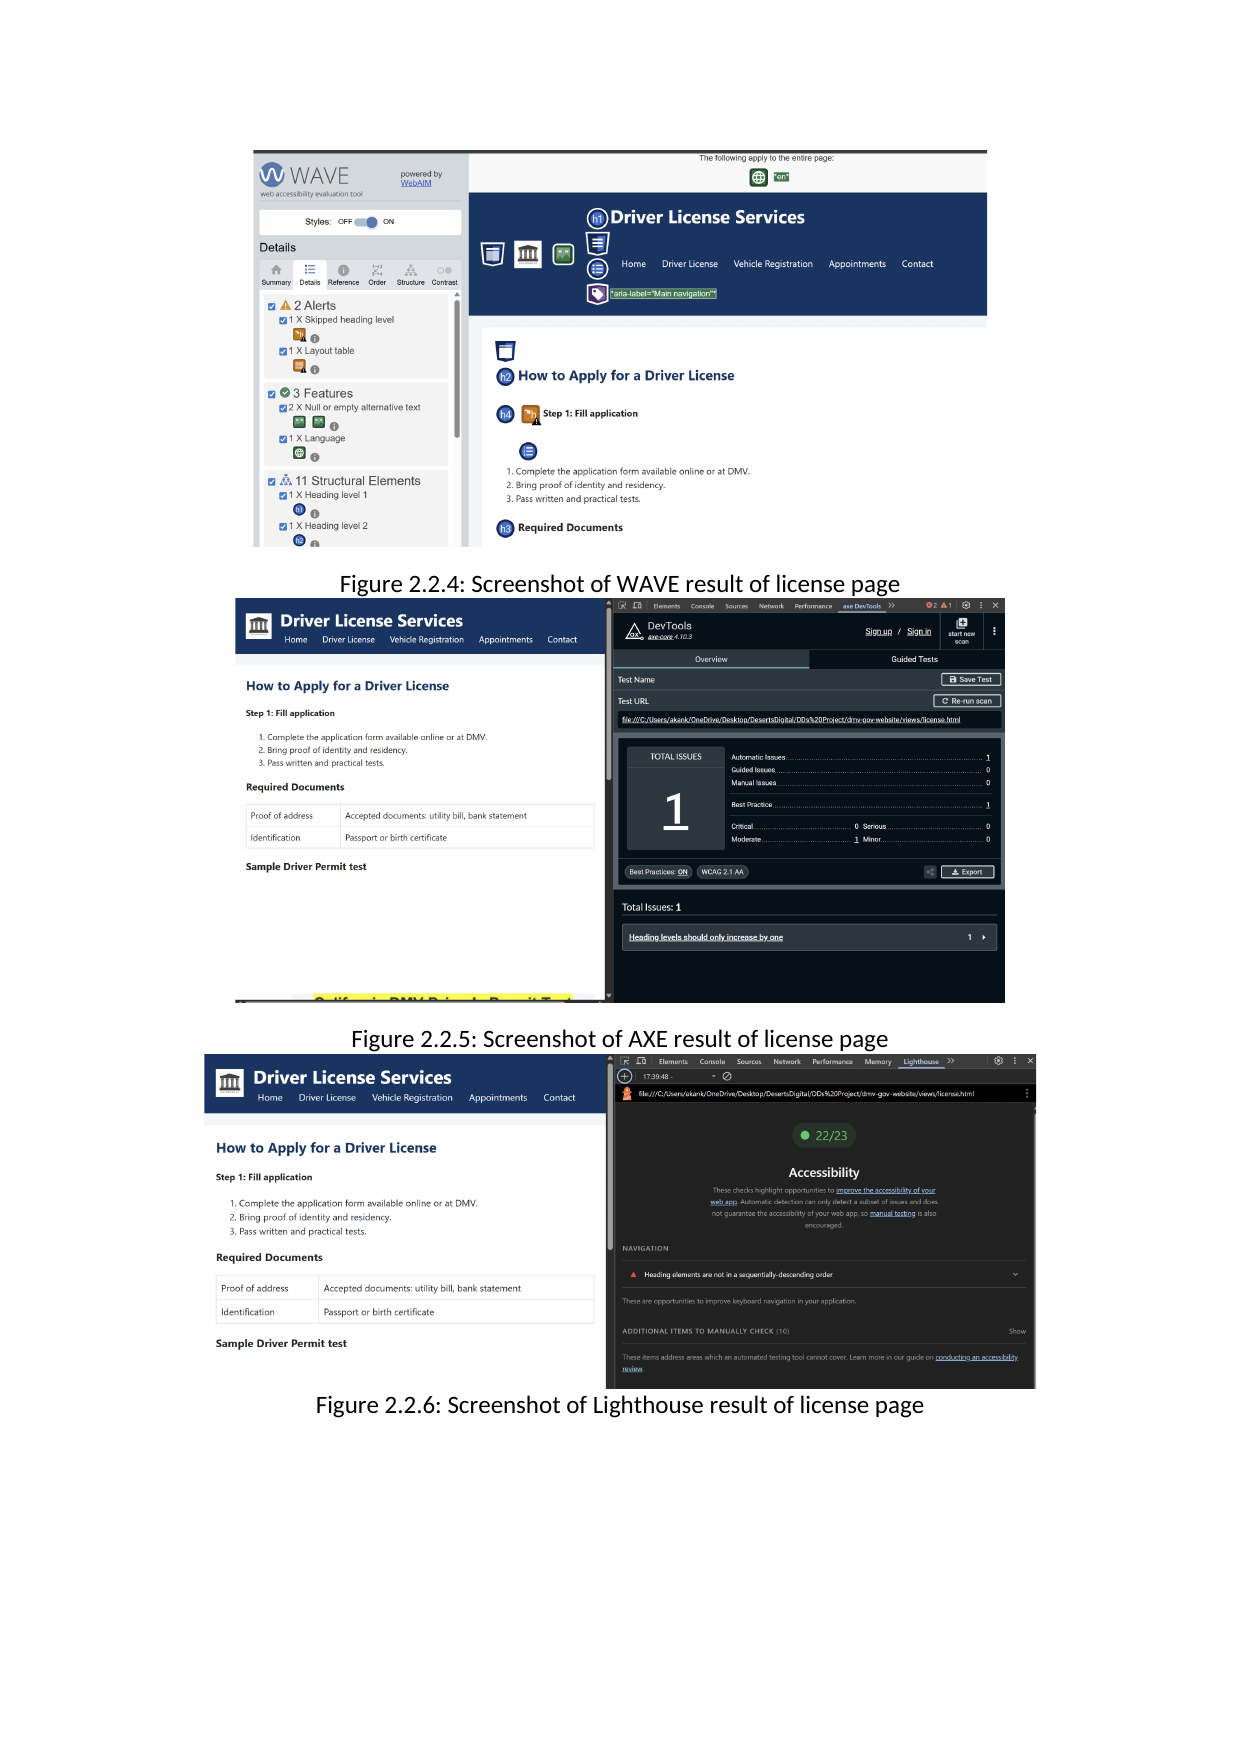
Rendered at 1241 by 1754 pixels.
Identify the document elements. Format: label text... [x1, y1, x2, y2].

subtitle Figure 2.2.5: Screenshot of AXE result of license page [150, 1024, 1090, 1054]
subtitle Figure 2.2.4: Screenshot of WAVE result of license page [150, 568, 1090, 598]
picture [204, 1054, 1037, 1389]
subtitle Figure 2.2.6: Screenshot of Lighthouse result of license page [150, 1389, 1090, 1419]
picture [253, 150, 988, 547]
picture [235, 598, 1005, 1003]
